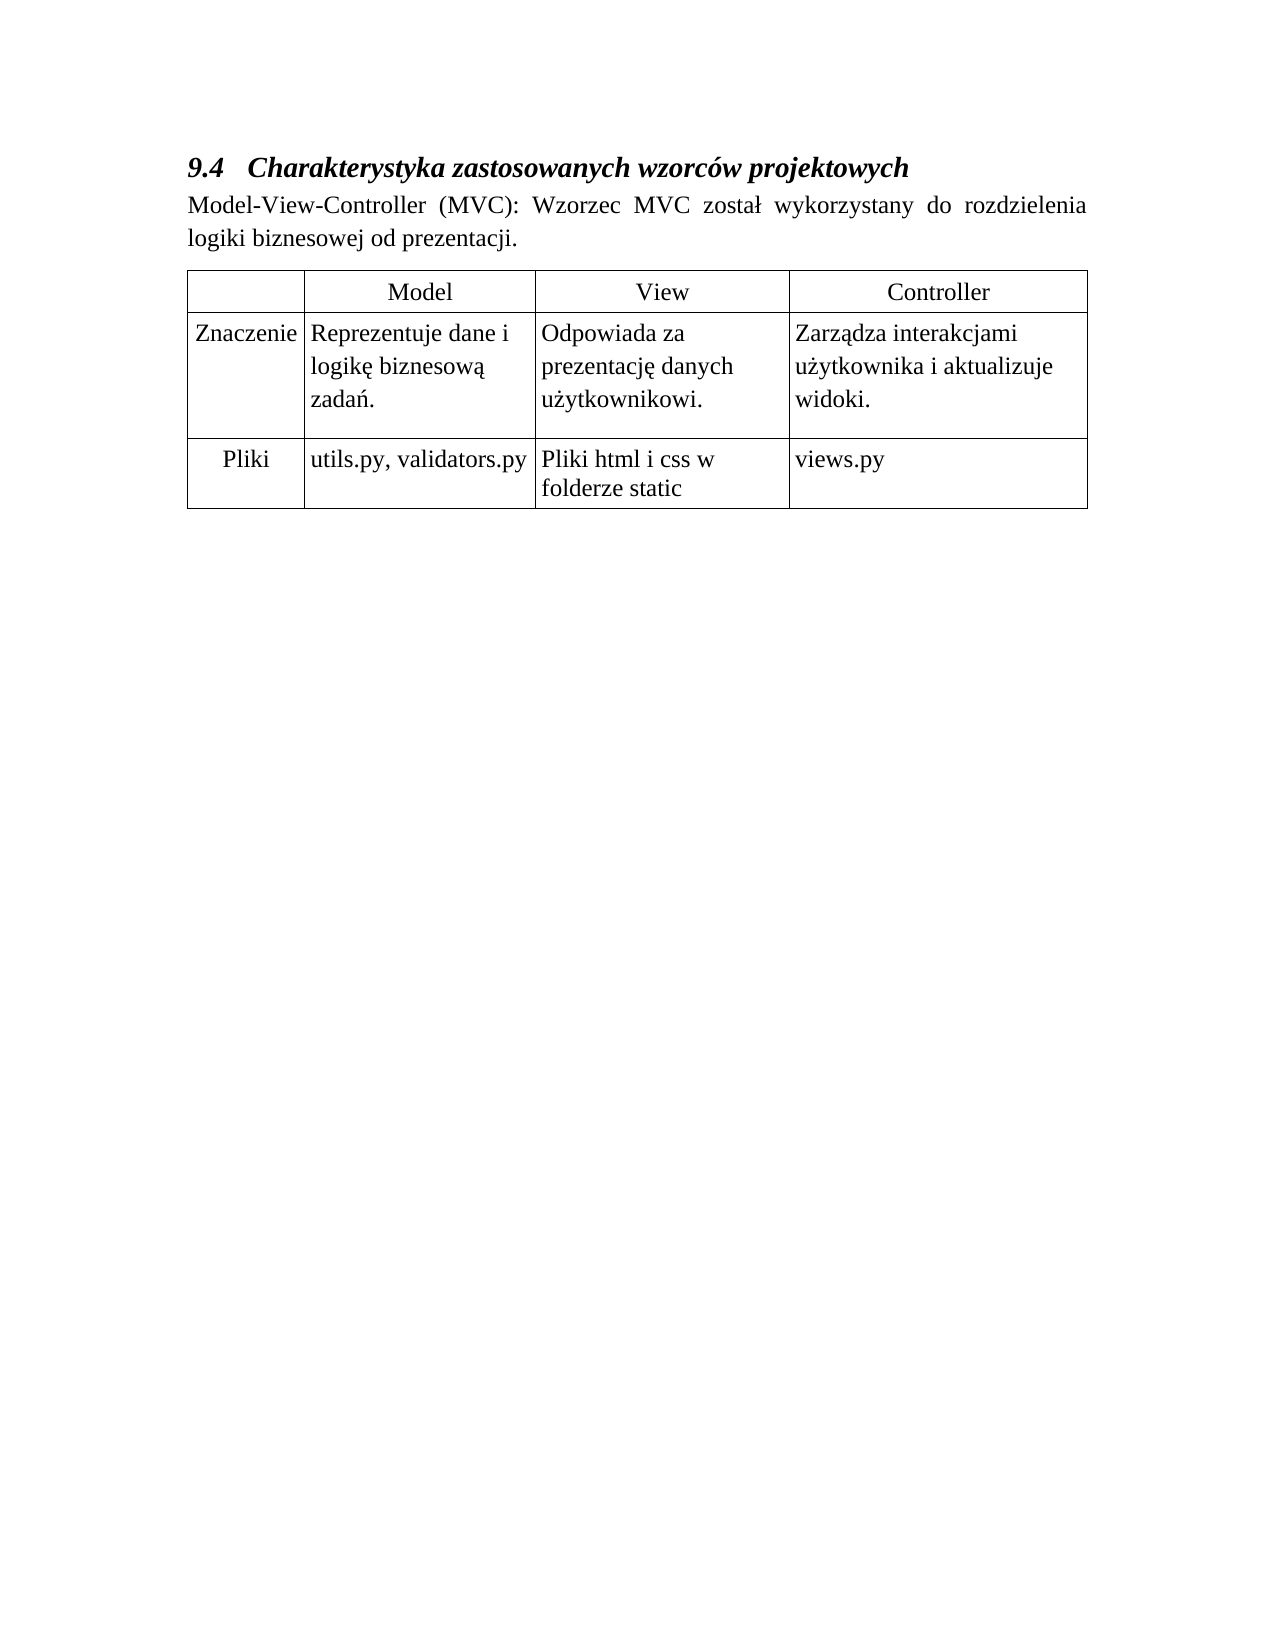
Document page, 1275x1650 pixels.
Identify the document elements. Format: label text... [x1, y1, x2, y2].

table_cell Pliki html i css w folderze static [536, 439, 789, 508]
table_header Model [305, 271, 535, 312]
table_header Controller [790, 271, 1087, 312]
table_cell Pliki [188, 439, 304, 508]
table_header View [536, 271, 789, 312]
table_cell Zarządza interakcjami użytkownika i aktualizuje widoki. [790, 313, 1087, 438]
table_cell views.py [790, 439, 1087, 508]
subtitle Charakterystyka zastosowanych wzorców projektowych [187, 150, 1087, 183]
table_header [188, 271, 304, 312]
table_cell Reprezentuje dane i logikę biznesową zadań. [305, 313, 535, 438]
table_cell Odpowiada za prezentację danych użytkownikowi. [536, 313, 789, 438]
table_cell utils.py, validators.py [305, 439, 535, 508]
table_cell Znaczenie [188, 313, 304, 438]
text Model-View-Controller (MVC): Wzorzec MVC został wykorzystany do rozdzielenia logiki biznesowej od prezentacji. [187, 190, 1087, 252]
